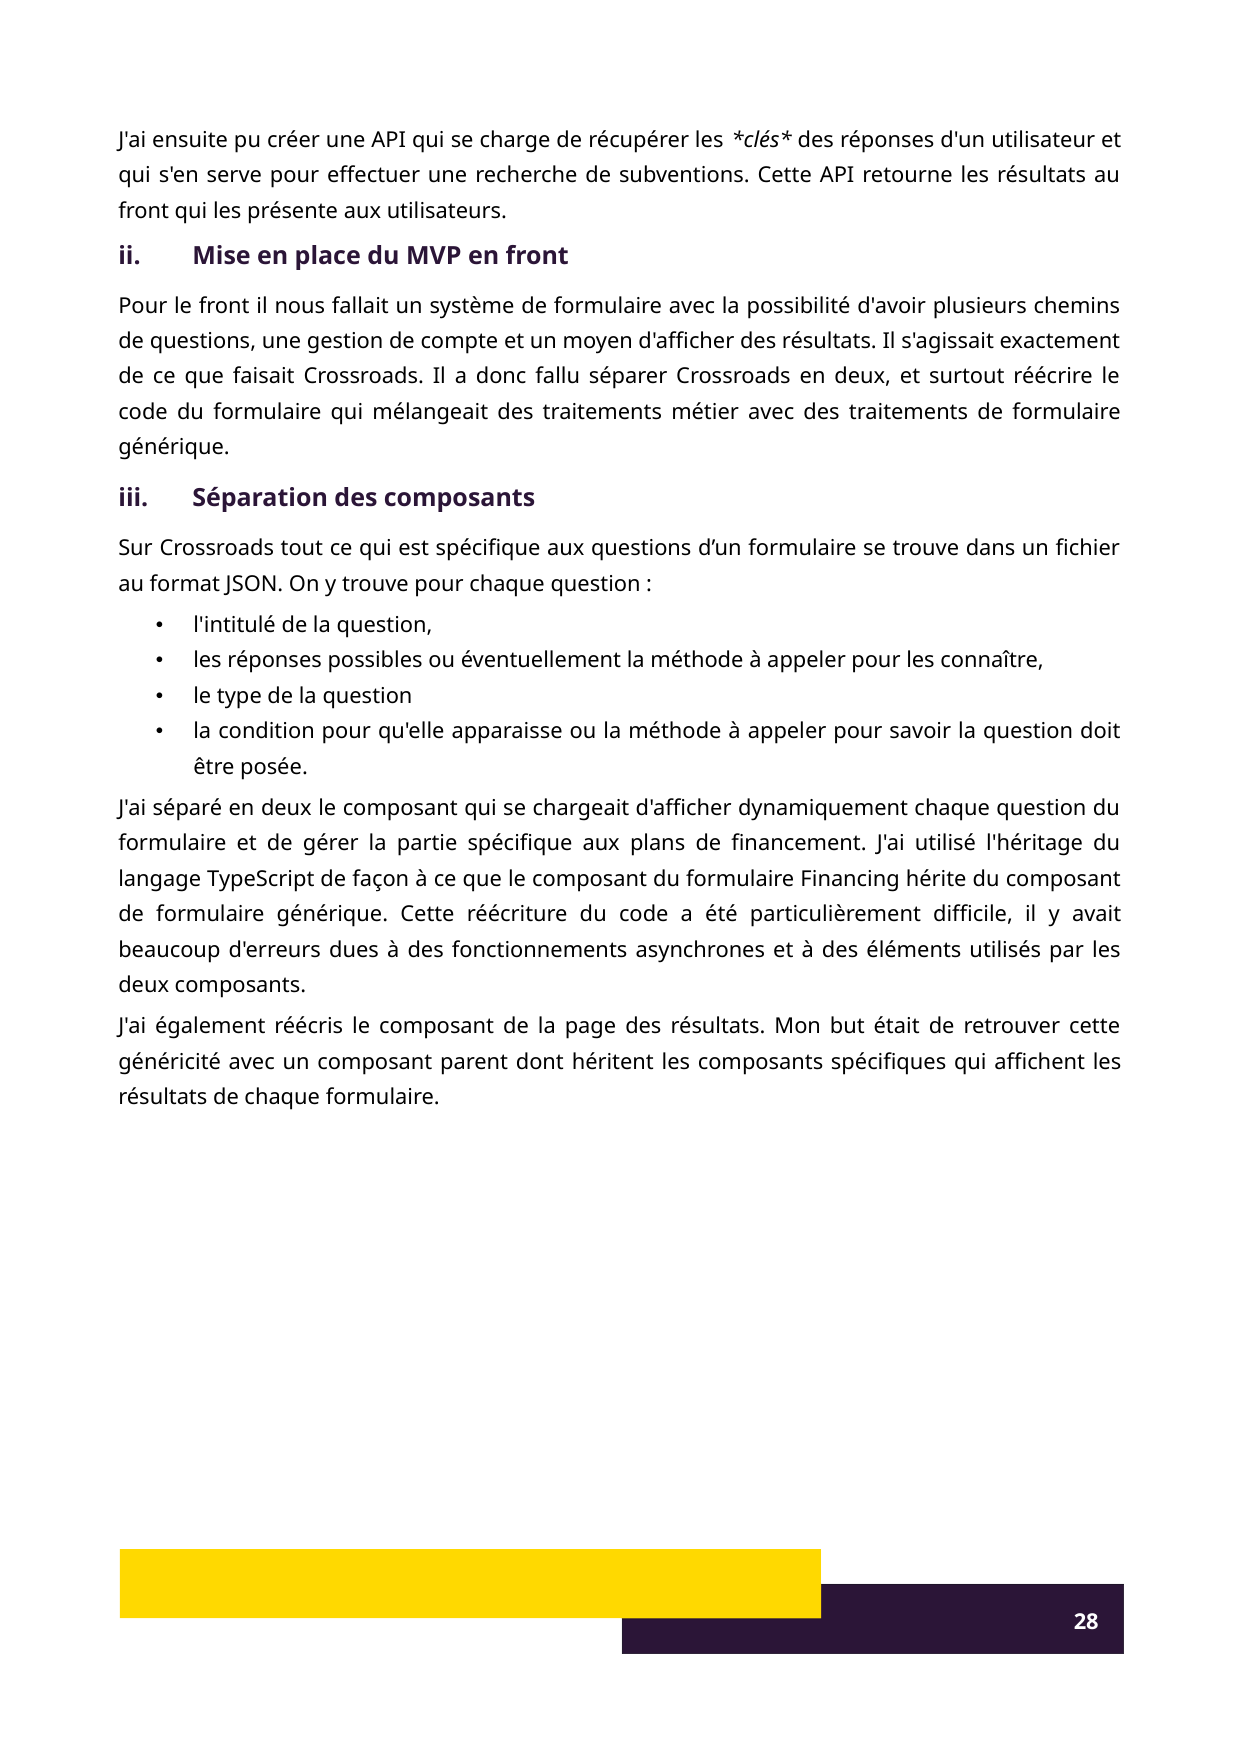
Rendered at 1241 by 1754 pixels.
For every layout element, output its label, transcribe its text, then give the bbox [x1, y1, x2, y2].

text J'ai ensuite pu créer une API qui se charge de récupérer les *clés* des réponses d'un utilisateur et qui s'en serve pour effectuer une recherche de subventions. Cette API retourne les résultats au front qui les présente aux utilisateurs. [118, 118, 1122, 224]
list l'intitulé de la question, [156, 603, 1122, 639]
picture [119, 1549, 1124, 1654]
text Sur Crossroads tout ce qui est spécifique aux questions d’un formulaire se trouve dans un fichier au format JSON. On y trouve pour chaque question : [118, 527, 1122, 597]
list les réponses possibles ou éventuellement la méthode à appeler pour les connaître, [156, 639, 1122, 674]
text J'ai également réécris le composant de la page des résultats. Mon but était de retrouver cette généricité avec un composant parent dont héritent les composants spécifiques qui affichent les résultats de chaque formulaire. [118, 1005, 1122, 1111]
text Pour le front il nous fallait un système de formulaire avec la possibilité d'avoir plusieurs chemins de questions, une gestion de compte et un moyen d'afficher des résultats. Il s'agissait exactement de ce que faisait Crossroads. Il a donc fallu séparer Crossroads en deux, et surtout réécrire le code du formulaire qui mélangeait des traitements métier avec des traitements de formulaire générique. [118, 284, 1122, 461]
list le type de la question [156, 674, 1122, 709]
subtitle ii. Mise en place du MVP en front [118, 236, 1122, 272]
list la condition pour qu'elle apparaisse ou la méthode à appeler pour savoir la question doit être posée. [156, 709, 1122, 780]
text J'ai séparé en deux le composant qui se chargeait d'afficher dynamiquement chaque question du formulaire et de gérer la partie spécifique aux plans de financement. J'ai utilisé l'héritage du langage TypeScript de façon à ce que le composant du formulaire Financing hérite du composant de formulaire générique. Cette réécriture du code a été particulièrement difficile, il y avait beaucoup d'erreurs dues à des fonctionnements asynchrones et à des éléments utilisés par les deux composants. [118, 786, 1122, 999]
subtitle iii. Séparation des composants [118, 479, 1122, 514]
